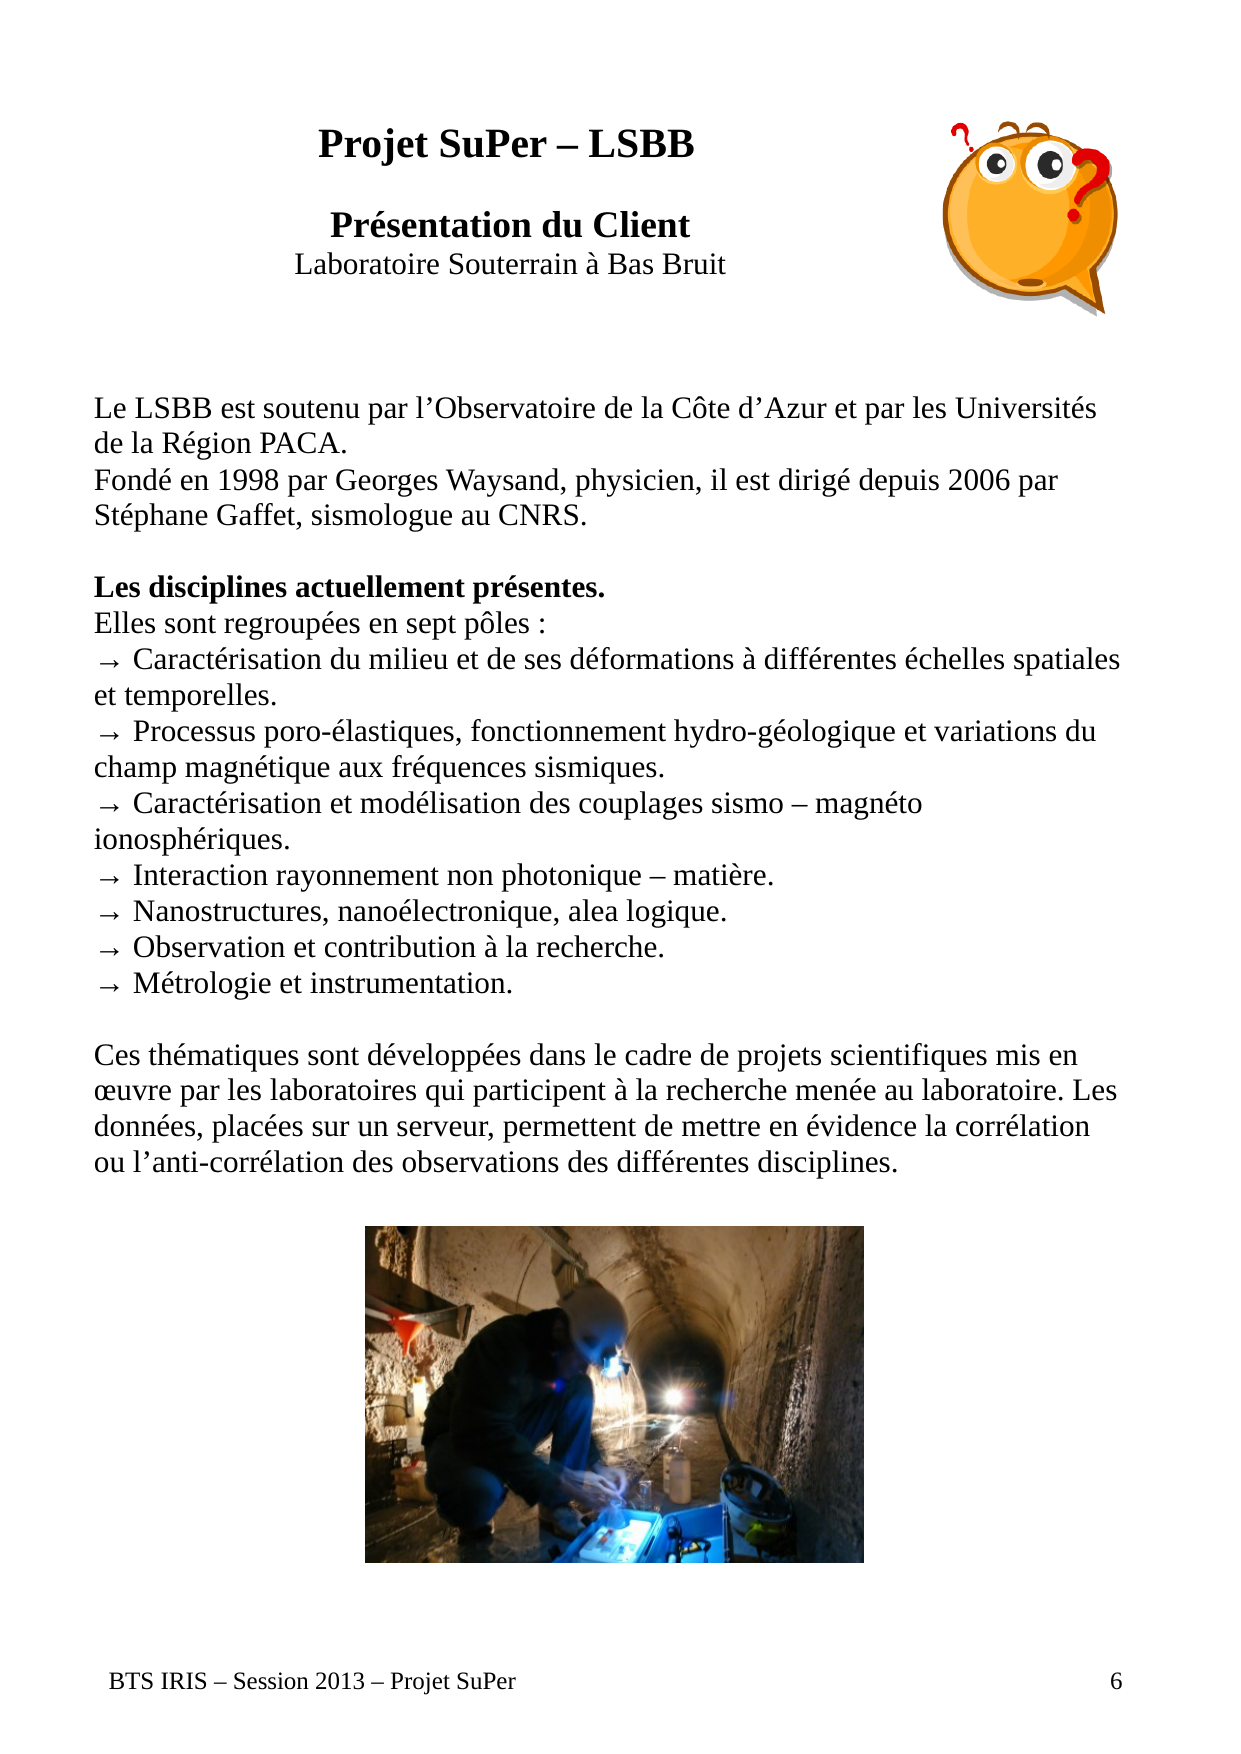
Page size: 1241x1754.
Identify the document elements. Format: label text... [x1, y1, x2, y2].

text → Caractérisation et modélisation des couplages sismo – magnéto ionosphériques. [94, 784, 1122, 856]
text Projet SuPer – LSBB [94, 118, 1122, 166]
text Fondé en 1998 par Georges Waysand, physicien, il est dirigé depuis 2006 par Stéphane Gaffet, sismologue au CNRS. [94, 461, 1122, 533]
text Laboratoire Souterrain à Bas Bruit [94, 245, 926, 281]
text → Processus poro-élastiques, fonctionnement hydro-géologique et variations du champ magnétique aux fréquences sismiques. [94, 712, 1122, 784]
text → Interaction rayonnement non photonique – matière. [94, 856, 1122, 892]
picture [926, 119, 1123, 317]
text Elles sont regroupées en sept pôles : [94, 604, 1122, 640]
picture [365, 1226, 864, 1563]
text Ces thématiques sont développées dans le cadre de projets scientifiques mis en œuvre par les laboratoires qui participent à la recherche menée au laboratoire. Les données, placées sur un serveur, permettent de mettre en évidence la corrélation ou l’anti-corrélation des observations des différentes disciplines. [94, 1036, 1122, 1179]
text → Métrologie et instrumentation. [94, 964, 1122, 1000]
text Présentation du Client [94, 202, 926, 245]
text Les disciplines actuellement présentes. [94, 568, 1122, 604]
text → Nanostructures, nanoélectronique, alea logique. [94, 892, 1122, 928]
text Le LSBB est soutenu par l’Observatoire de la Côte d’Azur et par les Universités de la Région PACA. [94, 389, 1122, 461]
text → Observation et contribution à la recherche. [94, 928, 1122, 964]
text → Caractérisation du milieu et de ses déformations à différentes échelles spatiales et temporelles. [94, 640, 1122, 712]
